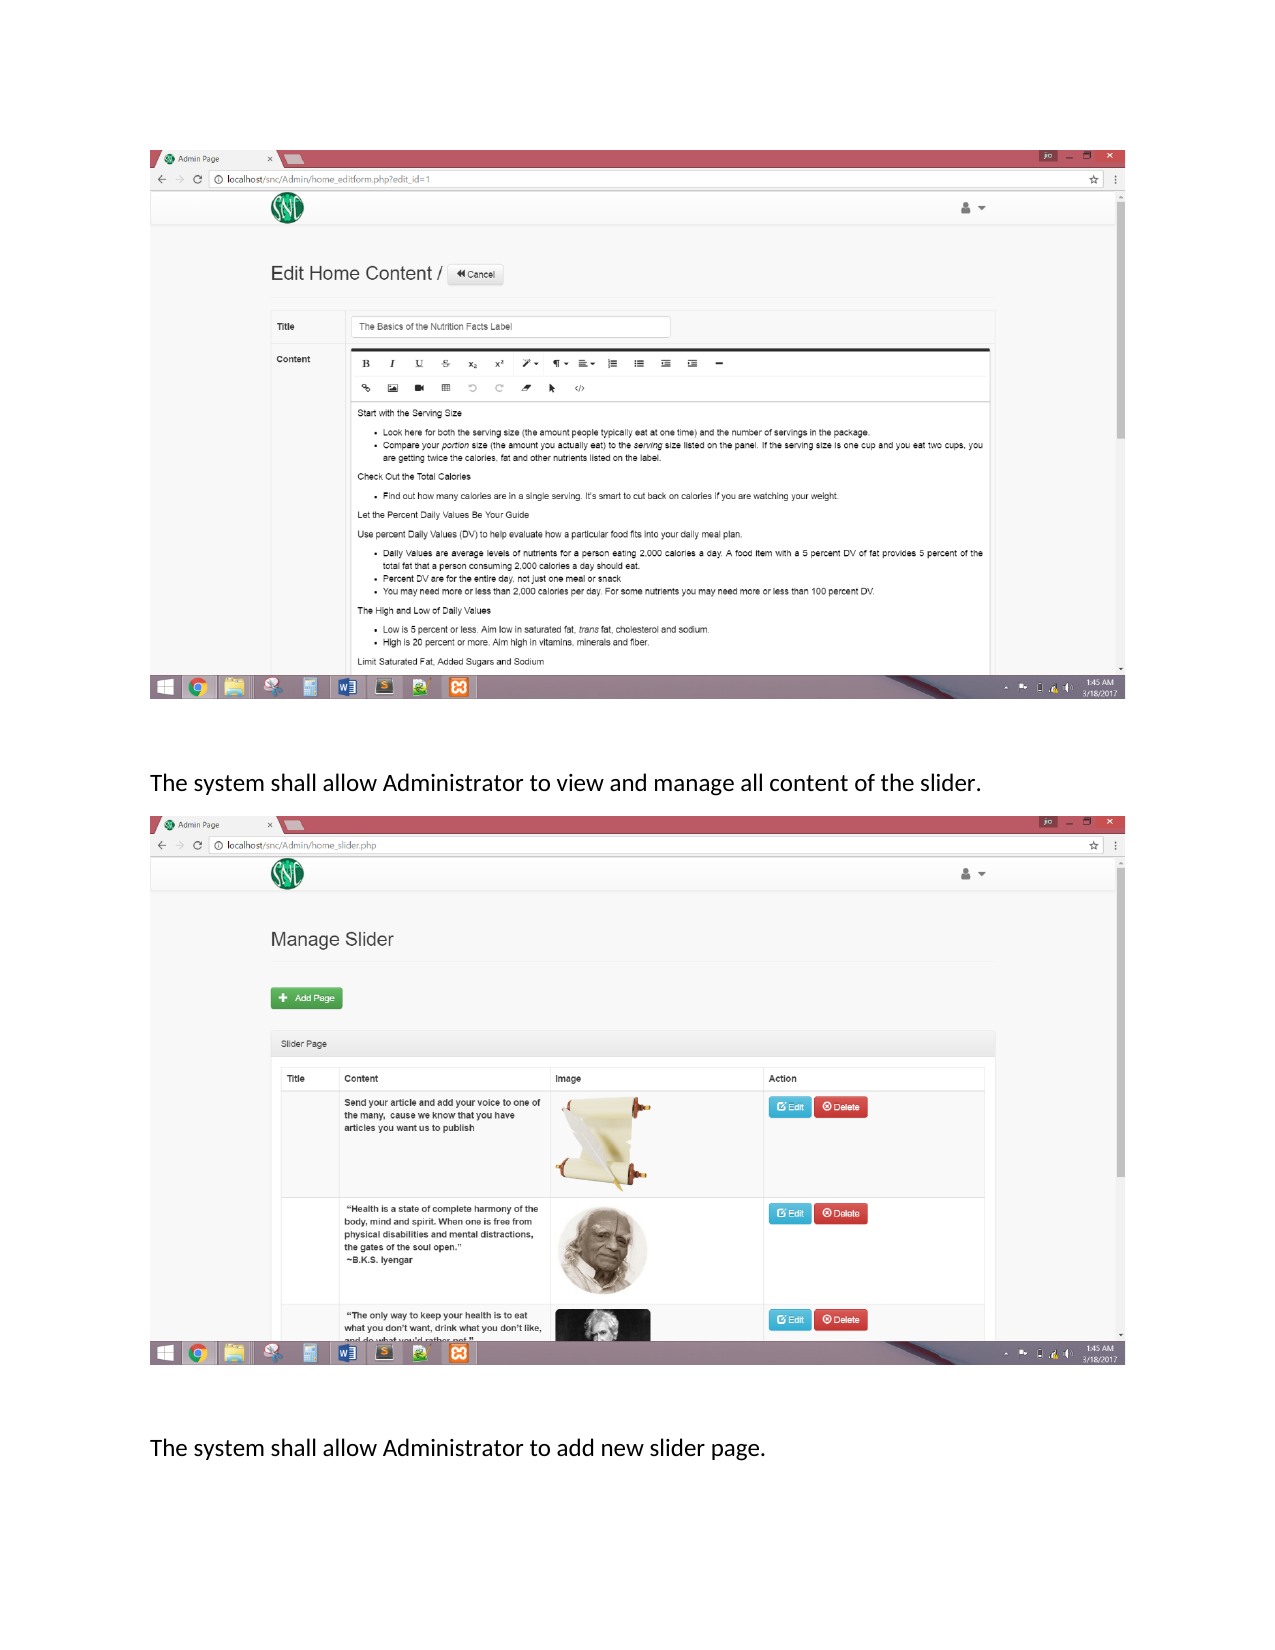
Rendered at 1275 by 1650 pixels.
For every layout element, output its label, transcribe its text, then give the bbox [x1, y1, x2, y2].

text The system shall allow Administrator to add new slider page. [150, 1433, 1125, 1463]
text The system shall allow Administrator to view and manage all content of the slider. [150, 767, 1125, 797]
